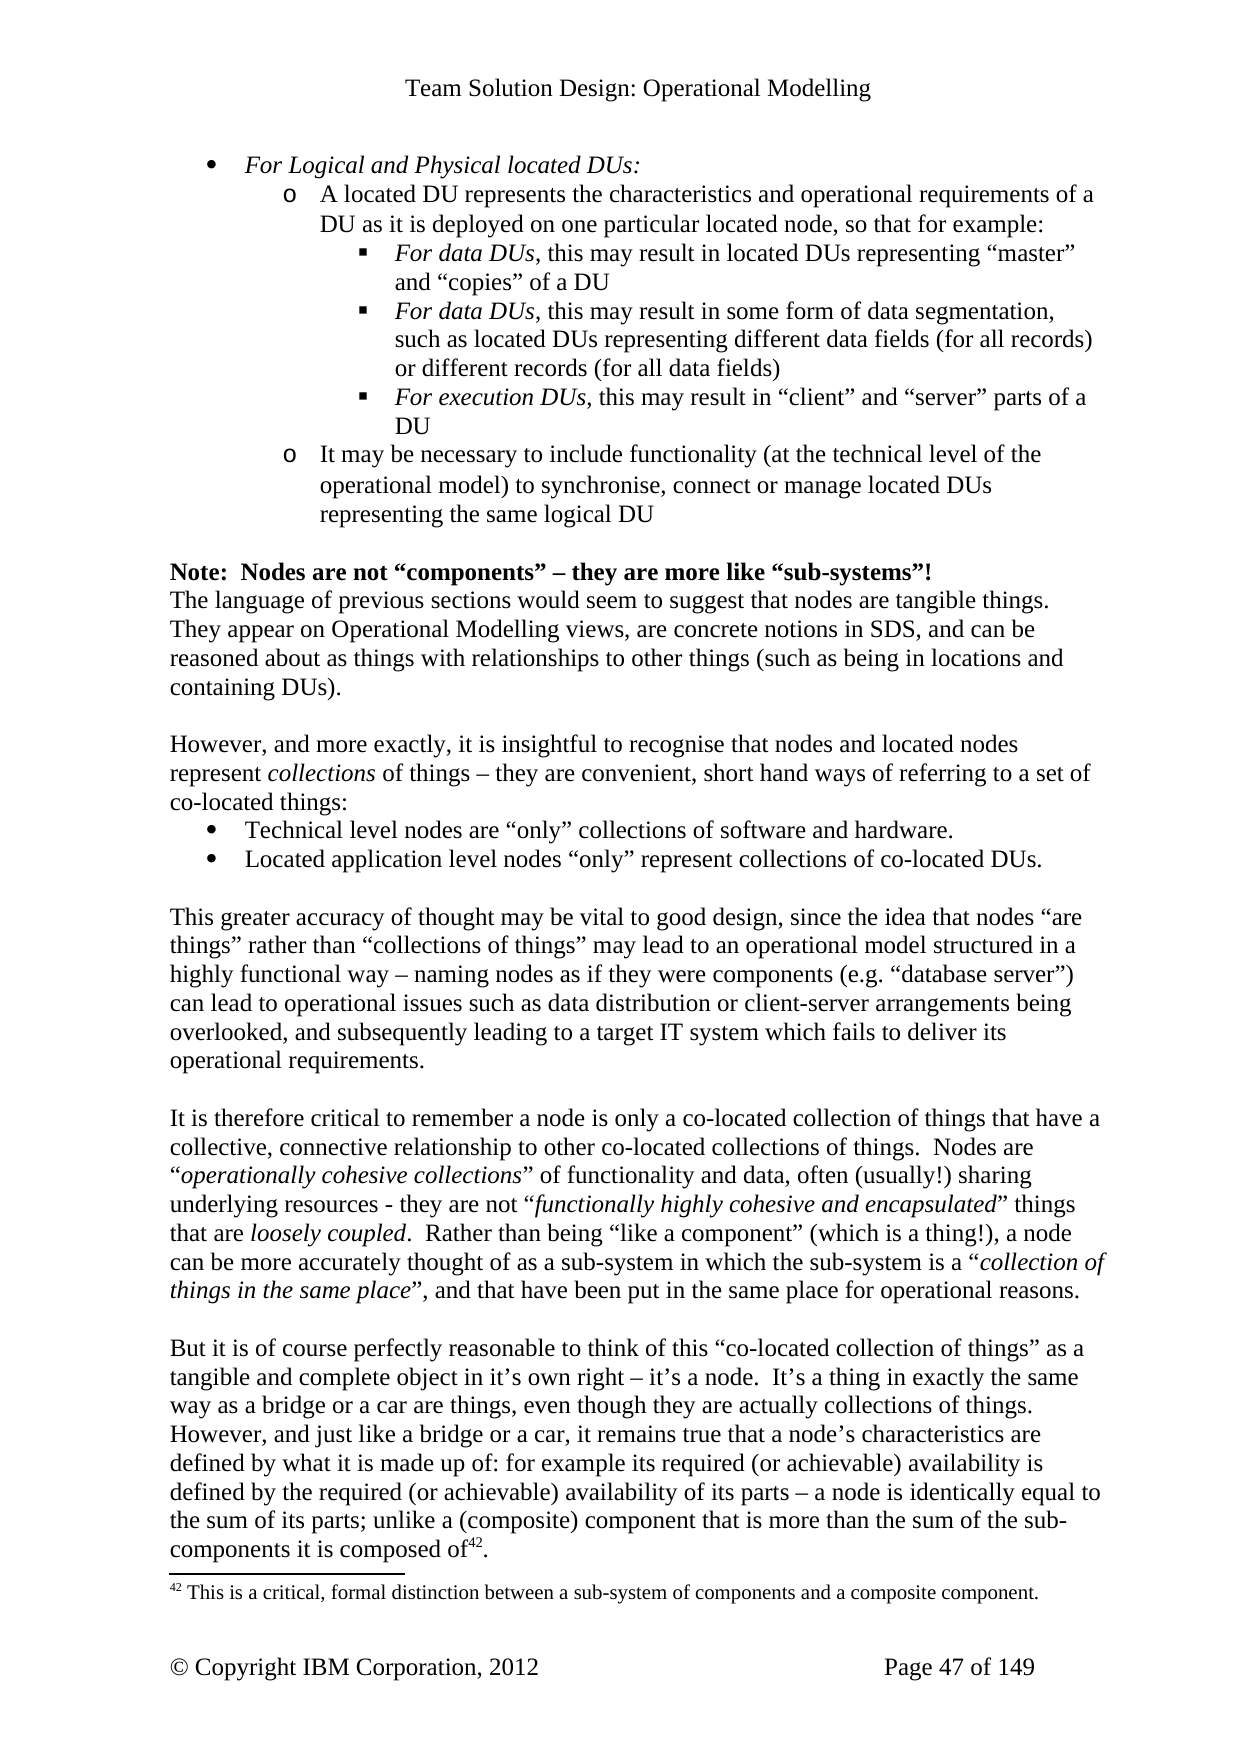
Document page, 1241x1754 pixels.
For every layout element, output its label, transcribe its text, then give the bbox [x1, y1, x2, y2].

text It is therefore critical to remember a node is only a co-located collection of things that have a collective, connective relationship to other co-located collections of things. Nodes are “operationally cohesive collections” of functionality and data, often (usually!) sharing underlying resources - they are not “functionally highly cohesive and encapsulated” things that are loosely coupled. Rather than being “like a component” (which is a thing!), a node can be more accurately thought of as a sub-system in which the sub-system is a “collection of things in the same place”, and that have been put in the same place for operational reasons. [169, 1103, 1107, 1304]
list It may be necessary to include functionality (at the technical level of the operational model) to synchronise, connect or manage located DUs representing the same logical DU [282, 439, 1107, 528]
text This is a critical, formal distinction between a sub-system of components and a composite component. [169, 1580, 1107, 1604]
list For data DUs, this may result in located DUs representing “master” and “copies” of a DU [357, 238, 1107, 296]
text Note: Nodes are not “components” – they are more like “sub-systems”! The language of previous sections would seem to suggest that nodes are tangible things. They appear on Operational Modelling views, are concrete notions in SDS, and can be reasoned about as things with relationships to other things (such as being in locations and containing DUs). [169, 557, 1107, 700]
text However, and more exactly, it is insightful to recognise that nodes and located nodes represent collections of things – they are convenient, short hand ways of referring to a set of co-located things: [169, 729, 1107, 815]
list For execution DUs, this may result in “client” and “server” parts of a DU [357, 382, 1107, 439]
text But it is of course perfectly reasonable to think of this “co-located collection of things” as a tangible and complete object in it’s own right – it’s a node. It’s a thing in exactly the same way as a bridge or a car are things, even though they are actually collections of things. However, and just like a bridge or a car, it remains true that a node’s characteristics are defined by what it is made up of: for example its required (or achievable) availability is defined by the required (or achievable) availability of its parts – a node is identically equal to the sum of its parts; unlike a (composite) component that is more than the sum of the sub-components it is composed of. [169, 1333, 1107, 1563]
text This greater accuracy of thought may be vital to good design, since the idea that nodes “are things” rather than “collections of things” may lead to an operational model structured in a highly functional way – naming nodes as if they were components (e.g. “database server”) can lead to operational issues such as data distribution or client-server arrangements being overlooked, and subsequently leading to a target IT system which fails to deliver its operational requirements. [169, 902, 1107, 1074]
list For data DUs, this may result in some form of data segmentation, such as located DUs representing different data fields (for all records) or different records (for all data fields) [357, 296, 1107, 382]
list Technical level nodes are “only” collections of software and hardware. [207, 815, 1107, 844]
list A located DU represents the characteristics and operational requirements of a DU as it is deployed on one particular located node, so that for example: [282, 179, 1107, 238]
list Located application level nodes “only” represent collections of co-located DUs. [207, 844, 1107, 873]
list For Logical and Physical located DUs: [207, 150, 1107, 179]
